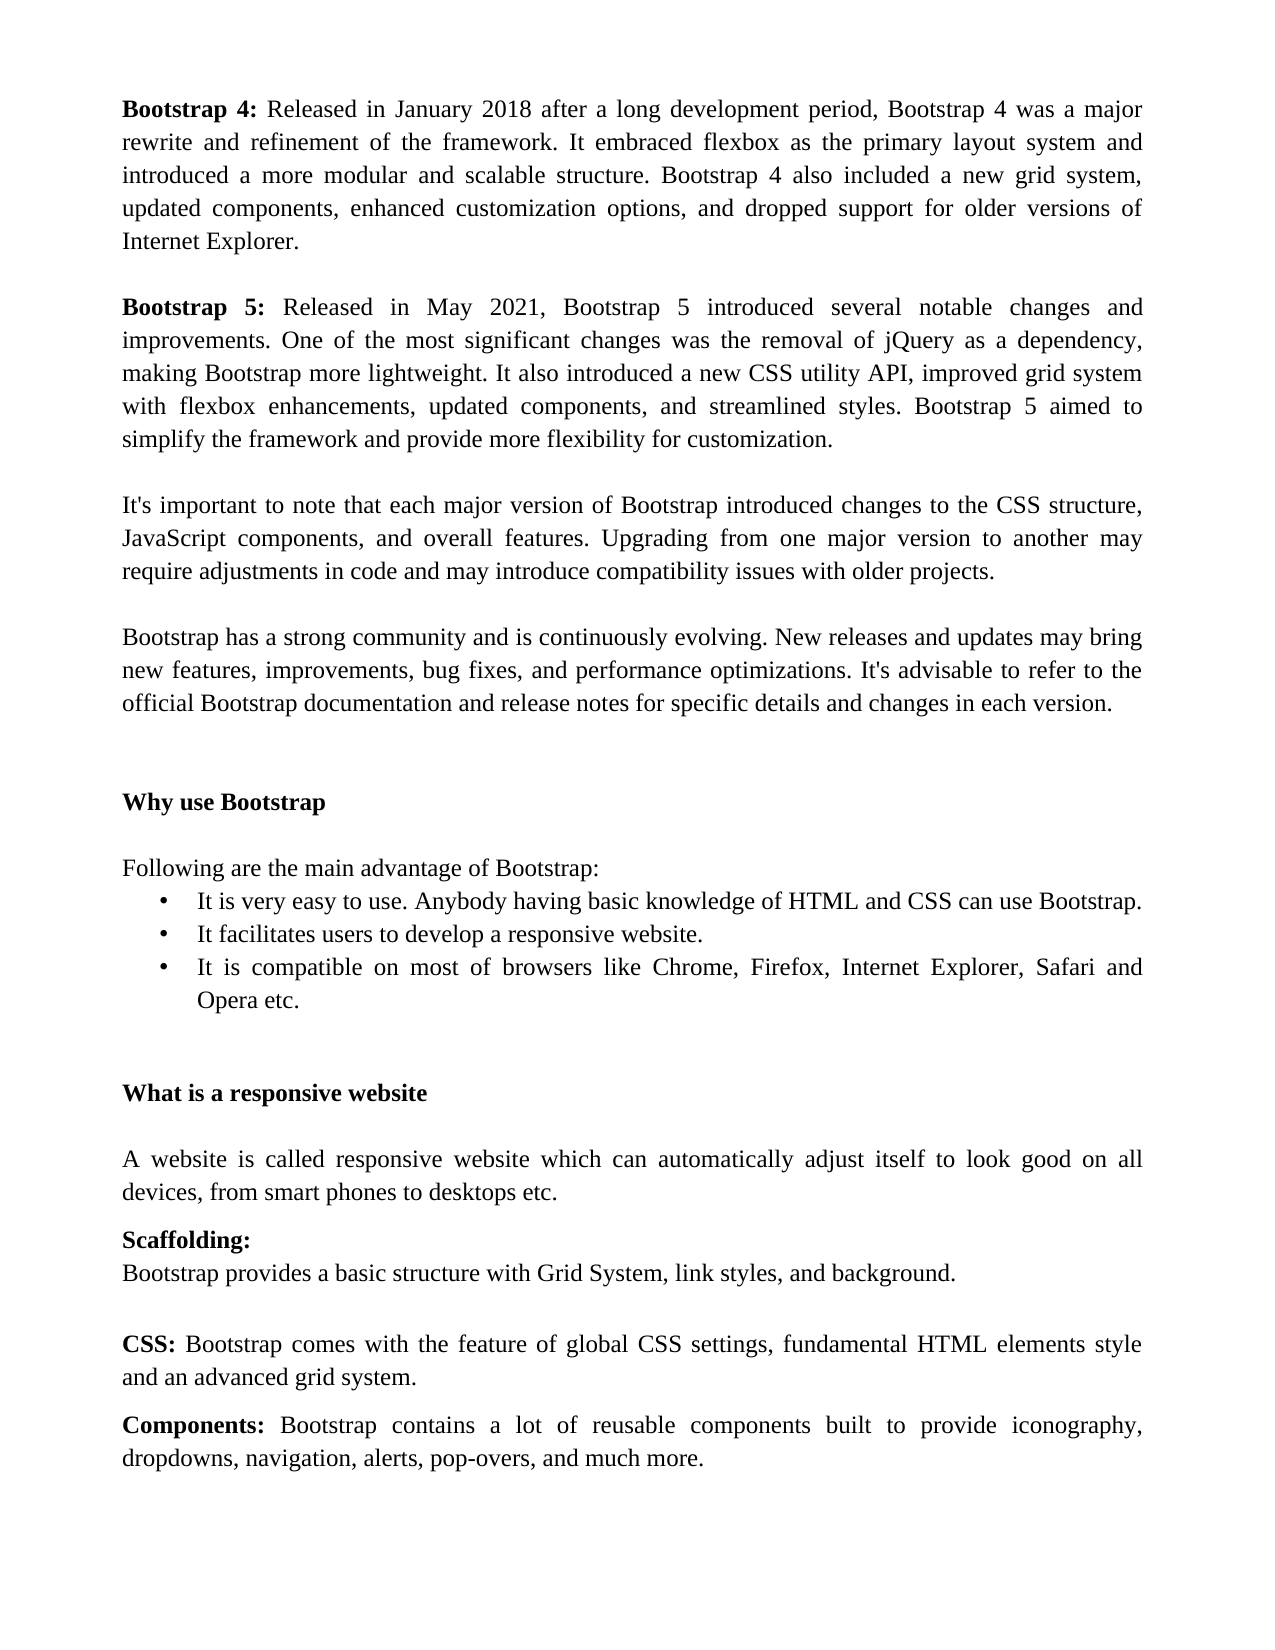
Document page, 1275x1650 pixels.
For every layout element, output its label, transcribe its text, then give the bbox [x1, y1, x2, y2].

text Bootstrap has a strong community and is continuously evolving. New releases and updates may bring new features, improvements, bug fixes, and performance optimizations. It's advisable to refer to the official Bootstrap documentation and release notes for specific details and changes in each version. [122, 622, 1144, 717]
text Bootstrap 4: Released in January 2018 after a long development period, Bootstrap 4 was a major rewrite and refinement of the framework. It embraced flexbox as the primary layout system and introduced a more modular and scalable structure. Bootstrap 4 also included a new grid system, updated components, enhanced customization options, and dropped support for older versions of Internet Explorer. [122, 94, 1144, 254]
text CSS: Bootstrap comes with the feature of global CSS settings, fundamental HTML elements style and an advanced grid system. [122, 1329, 1144, 1391]
subtitle What is a responsive website [122, 1078, 1144, 1107]
text A website is called responsive website which can automatically adjust itself to look good on all devices, from smart phones to desktops etc. [122, 1144, 1144, 1206]
text Bootstrap 5: Released in May 2021, Bootstrap 5 introduced several notable changes and improvements. One of the most significant changes was the removal of jQuery as a dependency, making Bootstrap more lightweight. It also introduced a new CSS utility API, improved grid system with flexbox enhancements, updated components, and streamlined styles. Bootstrap 5 aimed to simplify the framework and provide more flexibility for customization. [122, 292, 1144, 453]
list It facilitates users to develop a responsive website. [159, 919, 1144, 948]
text Bootstrap provides a basic structure with Grid System, link styles, and background. [122, 1258, 1144, 1287]
text Components: Bootstrap contains a lot of reusable components built to provide iconography, dropdowns, navigation, alerts, pop-overs, and much more. [122, 1410, 1144, 1472]
text It's important to note that each major version of Bootstrap introduced changes to the CSS structure, JavaScript components, and overall features. Upgrading from one major version to another may require adjustments in code and may introduce compatibility issues with older projects. [122, 490, 1144, 585]
subtitle Why use Bootstrap [122, 787, 1144, 816]
text Following are the main advantage of Bootstrap: [122, 853, 1144, 882]
list It is compatible on most of browsers like Chrome, Firefox, Internet Explorer, Safari and Opera etc. [159, 952, 1144, 1014]
list It is very easy to use. Anybody having basic knowledge of HTML and CSS can use Bootstrap. [159, 886, 1144, 915]
text Scaffolding: [122, 1225, 1144, 1254]
